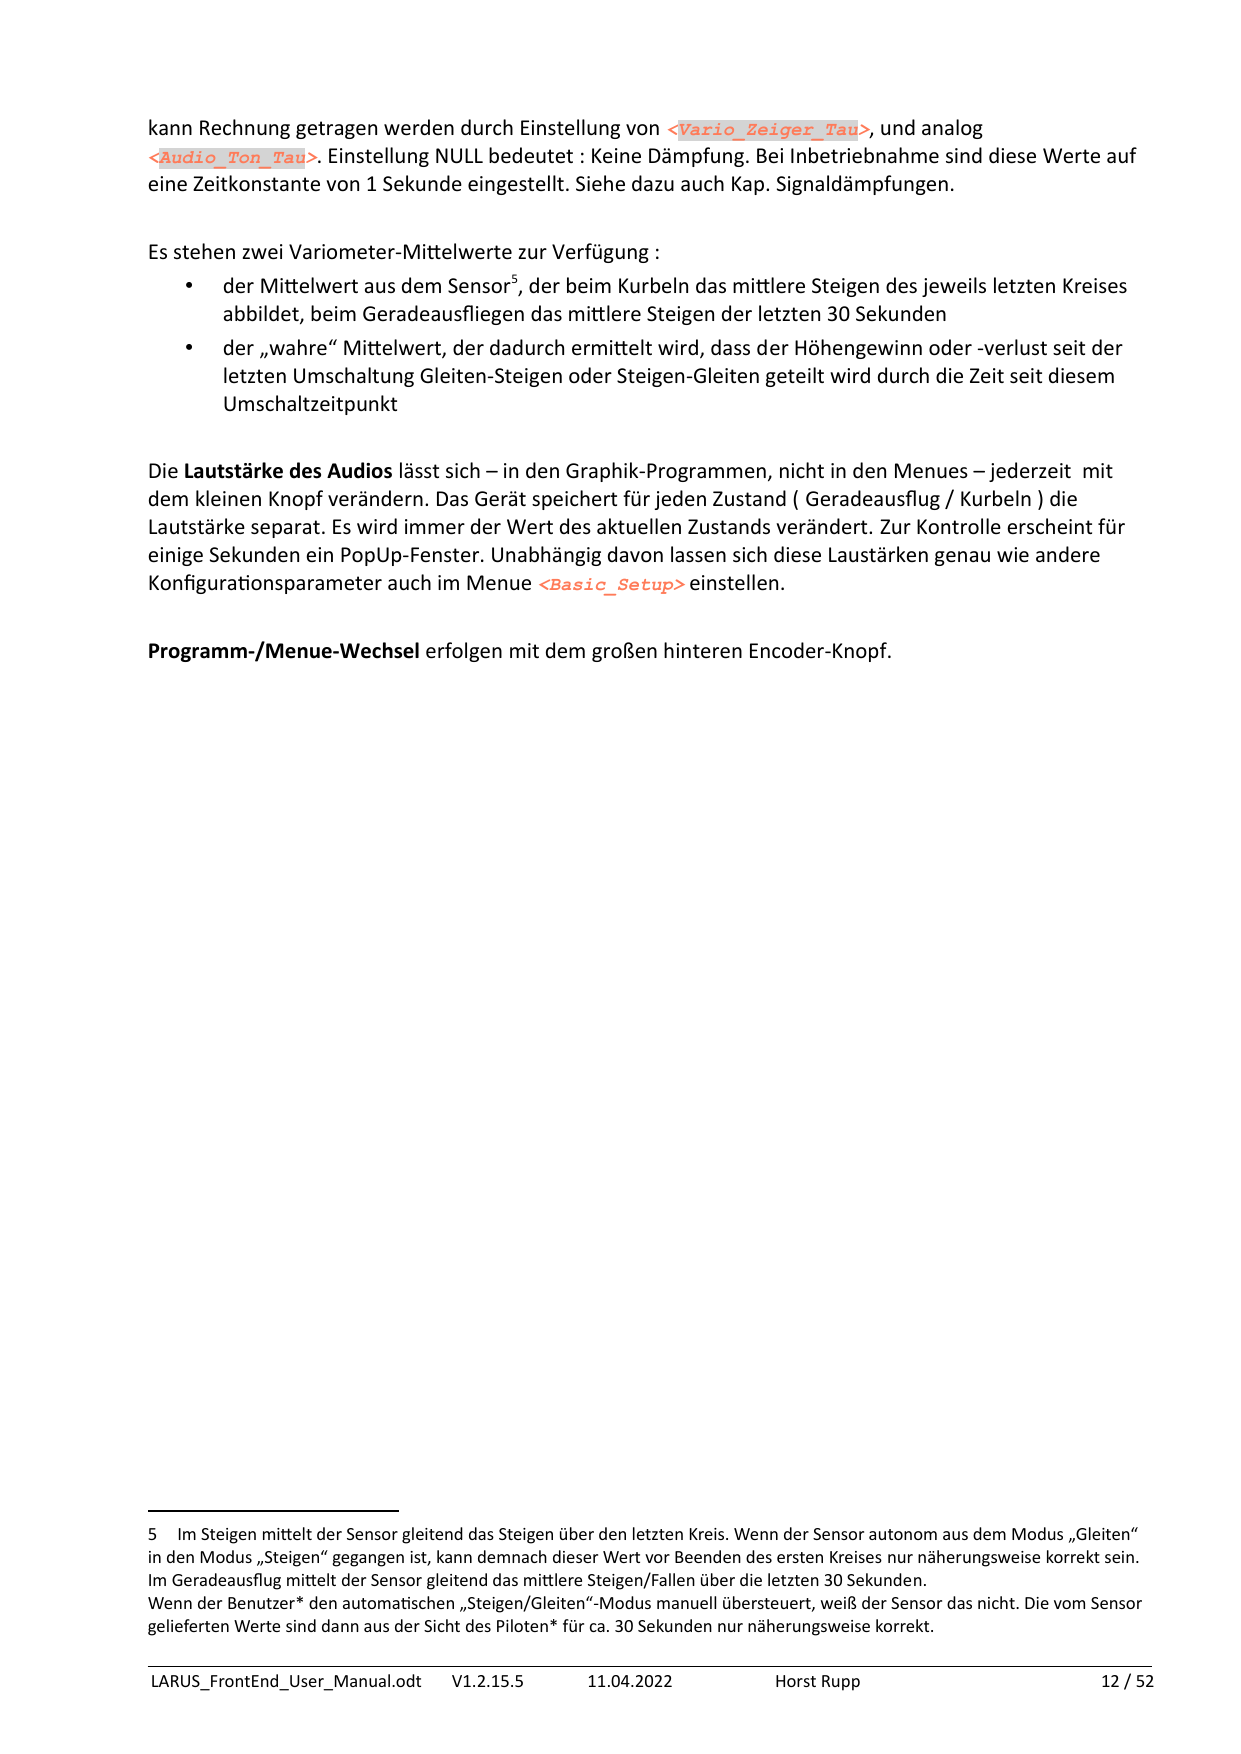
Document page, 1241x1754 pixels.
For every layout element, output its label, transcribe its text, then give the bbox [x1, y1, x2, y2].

list Im Steigen mittelt der Sensor gleitend das Steigen über den letzten Kreis. Wenn der Sensor autonom aus dem Modus „Gleiten“ in den Modus „Steigen“ gegangen ist, kann demnach dieser Wert vor Beenden des ersten Kreises nur näherungsweise korrekt sein. Im Geradeausflug mittelt der Sensor gleitend das mittlere Steigen/Fallen über die letzten 30 Sekunden. Wenn der Benutzer* den automatischen „Steigen/Gleiten“-Modus manuell übersteuert, weiß der Sensor das nicht. Die vom Sensor gelieferten Werte sind dann aus der Sicht des Piloten* für ca. 30 Sekunden nur näherungsweise korrekt. [148, 1523, 1152, 1660]
text Die Lautstärke des Audios lässt sich – in den Graphik-Programmen, nicht in den Menues – jederzeit mit dem kleinen Knopf verändern. Das Gerät speichert für jeden Zustand ( Geradeausflug / Kurbeln ) die Lautstärke separat. Es wird immer der Wert des aktuellen Zustands verändert. Zur Kontrolle erscheint für einige Sekunden ein PopUp-Fenster. Unabhängig davon lassen sich diese Laustärken genau wie andere Konfigurationsparameter auch im Menue <Basic_Setup> einstellen. [148, 456, 1152, 597]
text kann Rechnung getragen werden durch Einstellung von <Vario_Zeiger_Tau>, und analog <Audio_Ton_Tau>. Einstellung NULL bedeutet : Keine Dämpfung. Bei Inbetriebnahme sind diese Werte auf eine Zeitkonstante von 1 Sekunde eingestellt. Siehe dazu auch Kap. Signaldämpfungen. [148, 113, 1152, 197]
text Programm-/Menue-Wechsel erfolgen mit dem großen hinteren Encoder-Knopf. [148, 636, 1152, 664]
list der „wahre“ Mittelwert, der dadurch ermittelt wird, dass der Höhengewinn oder -verlust seit der letzten Umschaltung Gleiten-Steigen oder Steigen-Gleiten geteilt wird durch die Zeit seit diesem Umschaltzeitpunkt [185, 333, 1152, 417]
text Es stehen zwei Variometer-Mittelwerte zur Verfügung : [148, 237, 1152, 265]
list der Mittelwert aus dem Sensor, der beim Kurbeln das mittlere Steigen des jeweils letzten Kreises abbildet, beim Geradeausfliegen das mittlere Steigen der letzten 30 Sekunden [185, 271, 1152, 327]
